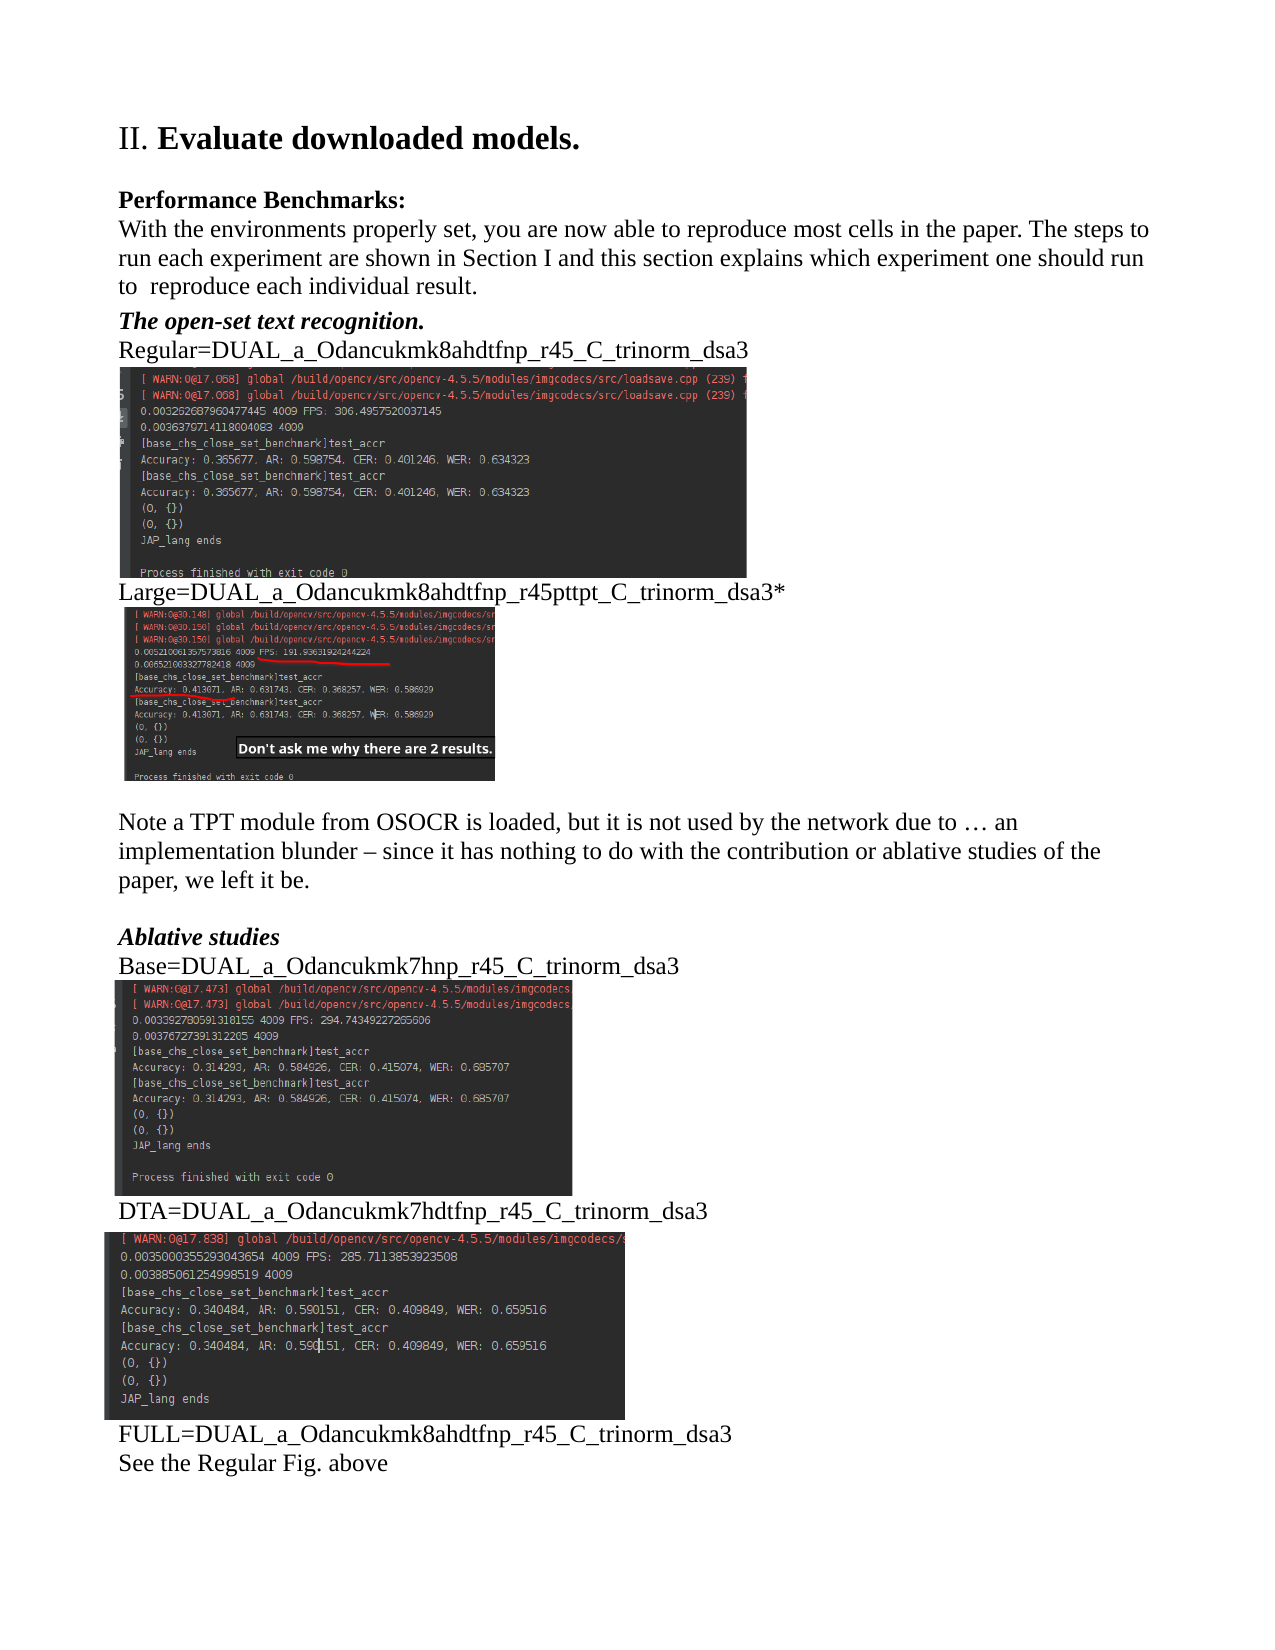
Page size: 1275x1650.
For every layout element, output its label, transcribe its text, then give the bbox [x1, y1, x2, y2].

text Note a TPT module from OSOCR is loaded, but it is not used by the network due to … an implementation blunder – since it has nothing to do with the contribution or ablative studies of the paper, we left it be. [118, 807, 1157, 894]
text FULL=DUAL_a_Odancukmk8ahdtfnp_r45_C_trinorm_dsa3 [118, 1253, 1157, 1448]
picture [114, 980, 573, 1196]
text Base=DUAL_a_Odancukmk7hnp_r45_C_trinorm_dsa3 [118, 951, 1157, 980]
text With the environments properly set, you are now able to reproduce most cells in the paper. The steps to run each experiment are shown in Section I and this section explains which experiment one should run to reproduce each individual result. [118, 214, 1157, 300]
text See the Regular Fig. above [118, 1448, 1157, 1477]
text The open-set text recognition. [118, 306, 1157, 335]
picture [104, 1232, 625, 1420]
picture [124, 607, 496, 781]
text DTA=DUAL_a_Odancukmk7hdtfnp_r45_C_trinorm_dsa3 [118, 1009, 1157, 1224]
text Ablative studies [118, 922, 1157, 951]
text Regular=DUAL_a_Odancukmk8ahdtfnp_r45_C_trinorm_dsa3 [118, 335, 1157, 364]
text Large=DUAL_a_Odancukmk8ahdtfnp_r45pttpt_C_trinorm_dsa3* [118, 392, 1157, 606]
text II. Evaluate downloaded models. [118, 118, 1157, 156]
picture [119, 367, 747, 578]
text Performance Benchmarks: [118, 185, 1157, 214]
